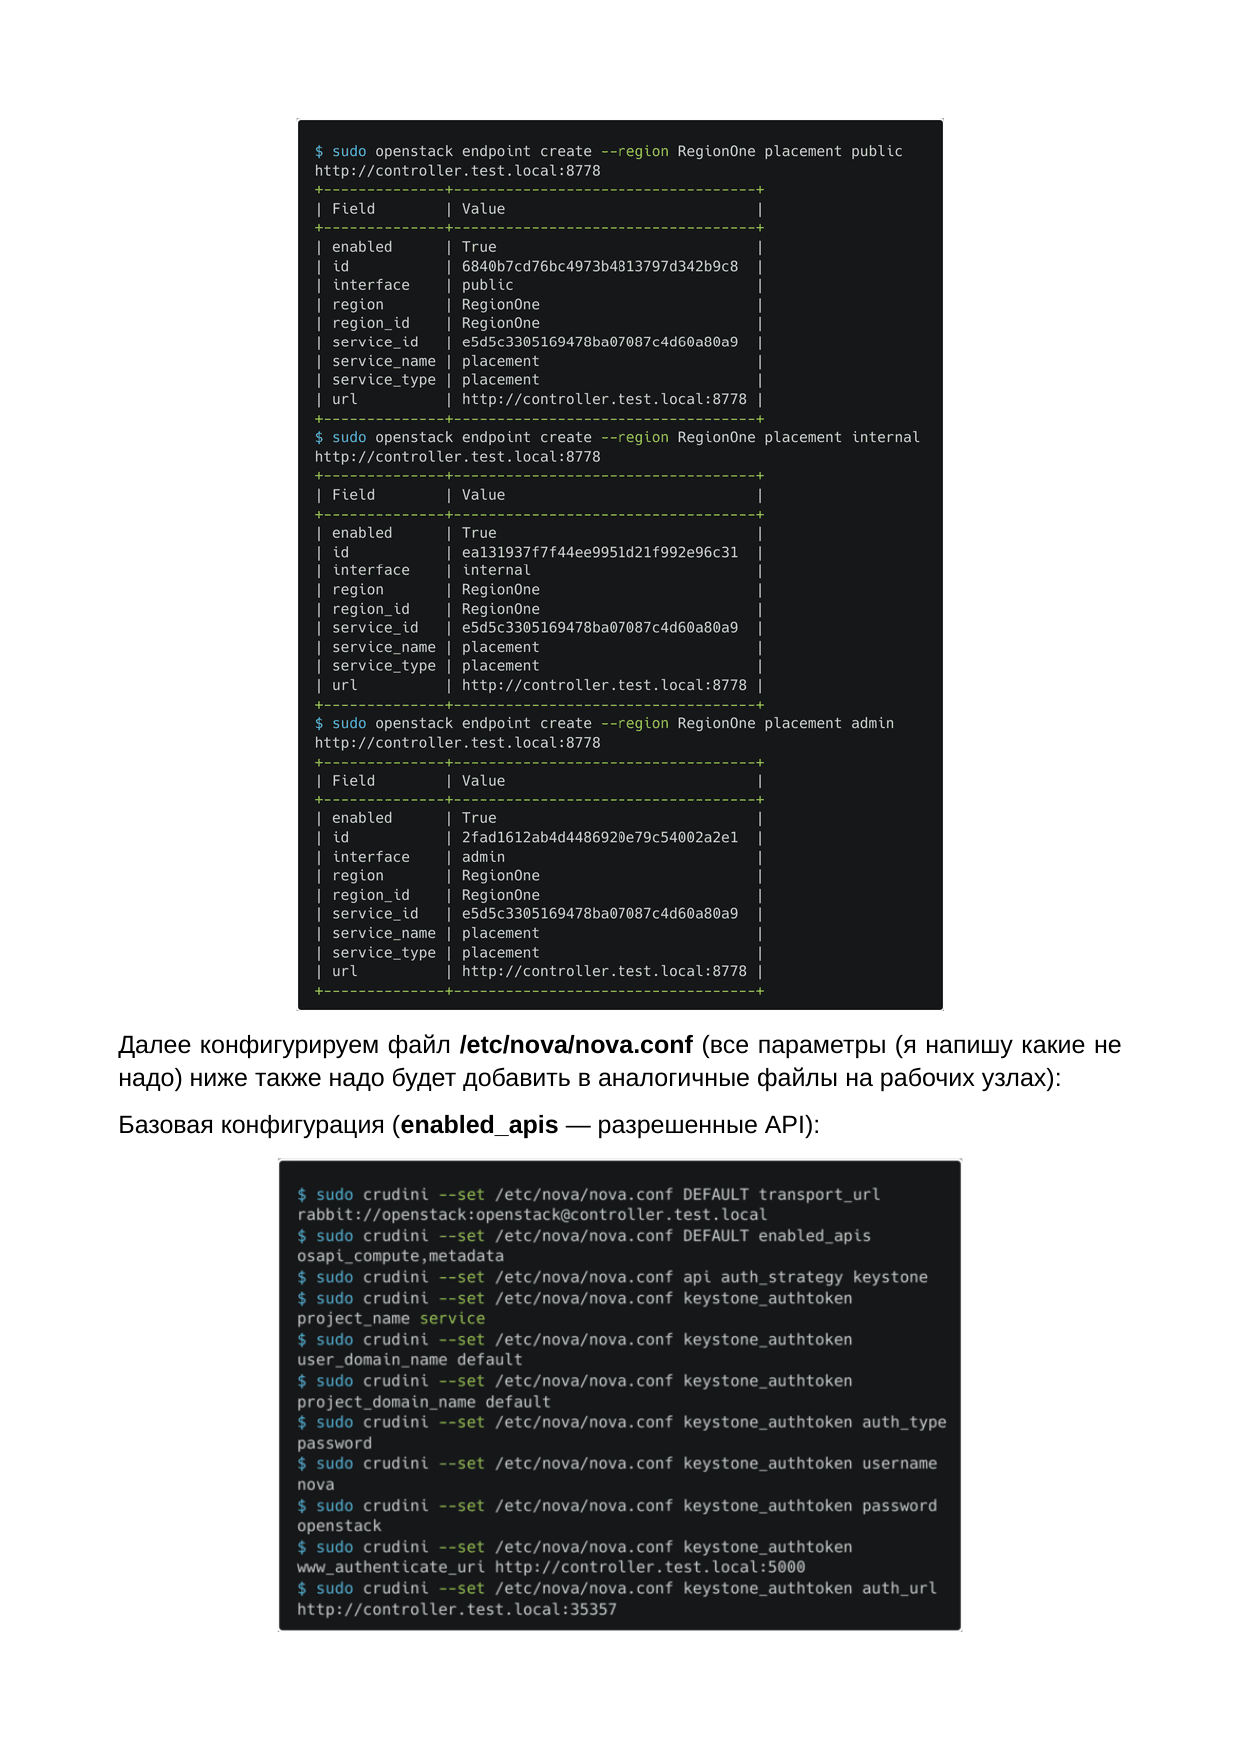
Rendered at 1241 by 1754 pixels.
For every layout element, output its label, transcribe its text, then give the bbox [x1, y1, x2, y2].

picture [296, 118, 944, 1011]
text Базовая конфигурация (enabled_apis — разрешенные API): [118, 1111, 1122, 1139]
text Далее конфигурируем файл /etc/nova/nova.conf (все параметры (я напишу какие не надо) ниже также надо будет добавить в аналогичные файлы на рабочих узлах): [118, 1030, 1122, 1092]
picture [277, 1158, 963, 1632]
